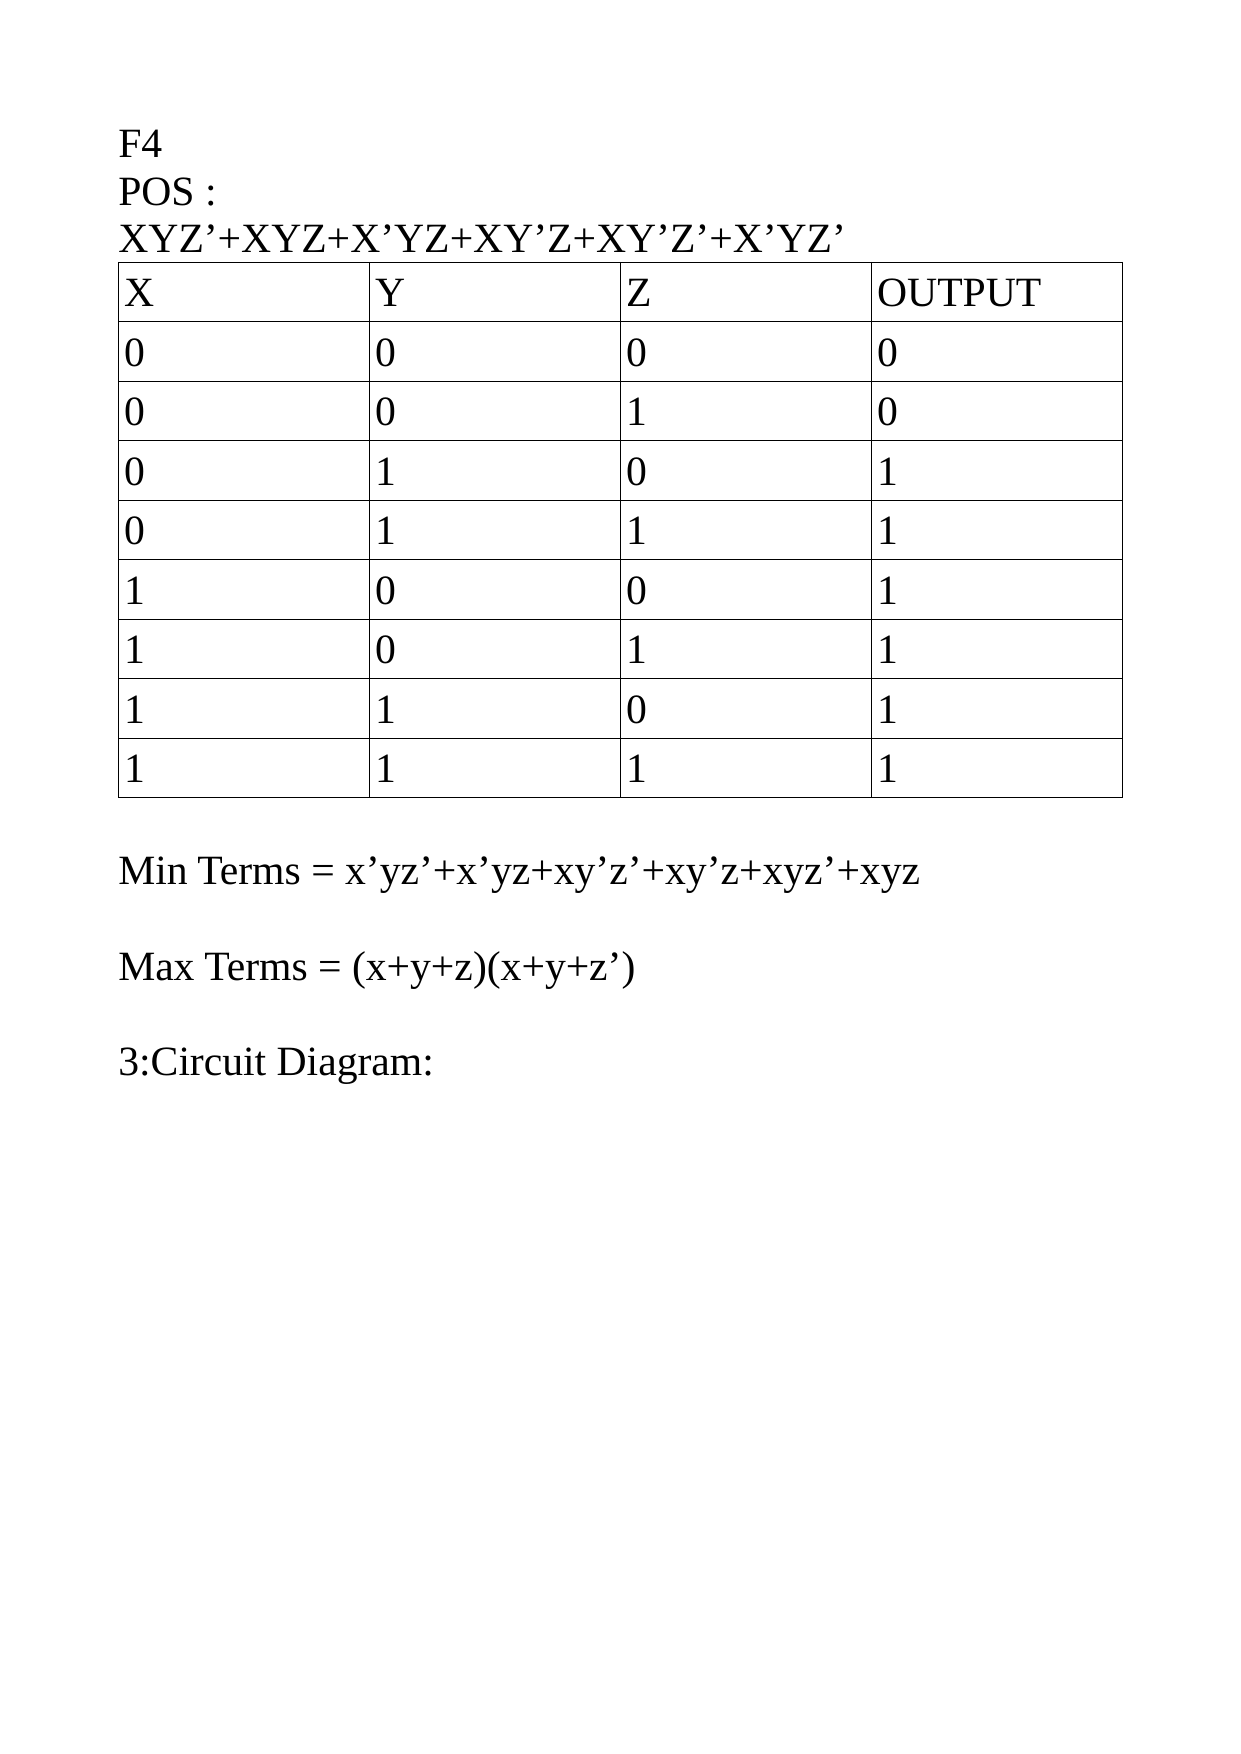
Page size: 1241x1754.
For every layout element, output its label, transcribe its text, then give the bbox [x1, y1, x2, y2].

table_cell 0 [872, 322, 1122, 381]
text XYZ’+XYZ+X’YZ+XY’Z+XY’Z’+X’YZ’ [118, 214, 1122, 262]
table_cell 0 [621, 560, 871, 619]
text 3:Circuit Diagram: [118, 1037, 1122, 1085]
table_cell 0 [370, 620, 620, 678]
table_header Z [621, 263, 871, 321]
table_cell 0 [119, 501, 369, 559]
table_header OUTPUT [872, 263, 1122, 321]
table_cell 1 [621, 620, 871, 678]
table_cell 1 [621, 501, 871, 559]
table_cell 0 [621, 679, 871, 738]
text Min Terms = x’yz’+x’yz+xy’z’+xy’z+xyz’+xyz [118, 845, 1122, 893]
table_cell 1 [119, 739, 369, 797]
table_cell 0 [370, 322, 620, 381]
table_cell 0 [872, 382, 1122, 440]
table_cell 1 [370, 501, 620, 559]
table_cell 1 [872, 679, 1122, 738]
table_cell 1 [872, 441, 1122, 500]
table_cell 0 [621, 441, 871, 500]
table_cell 1 [370, 679, 620, 738]
table_cell 1 [370, 739, 620, 797]
text Max Terms = (x+y+z)(x+y+z’) [118, 941, 1122, 989]
table_cell 1 [872, 501, 1122, 559]
table_cell 0 [370, 382, 620, 440]
table_cell 1 [119, 679, 369, 738]
table_cell 0 [119, 382, 369, 440]
text POS : [118, 166, 1122, 214]
table_cell 1 [370, 441, 620, 500]
table_header Y [370, 263, 620, 321]
table_cell 0 [119, 441, 369, 500]
table_cell 1 [872, 620, 1122, 678]
table_cell 0 [621, 322, 871, 381]
table_cell 1 [119, 620, 369, 678]
text F4 [118, 118, 1122, 166]
table_cell 1 [621, 739, 871, 797]
table_cell 0 [119, 322, 369, 381]
table_cell 0 [370, 560, 620, 619]
table_cell 1 [119, 560, 369, 619]
table_cell 1 [621, 382, 871, 440]
table_cell 1 [872, 739, 1122, 797]
table_cell 1 [872, 560, 1122, 619]
table_header X [119, 263, 369, 321]
